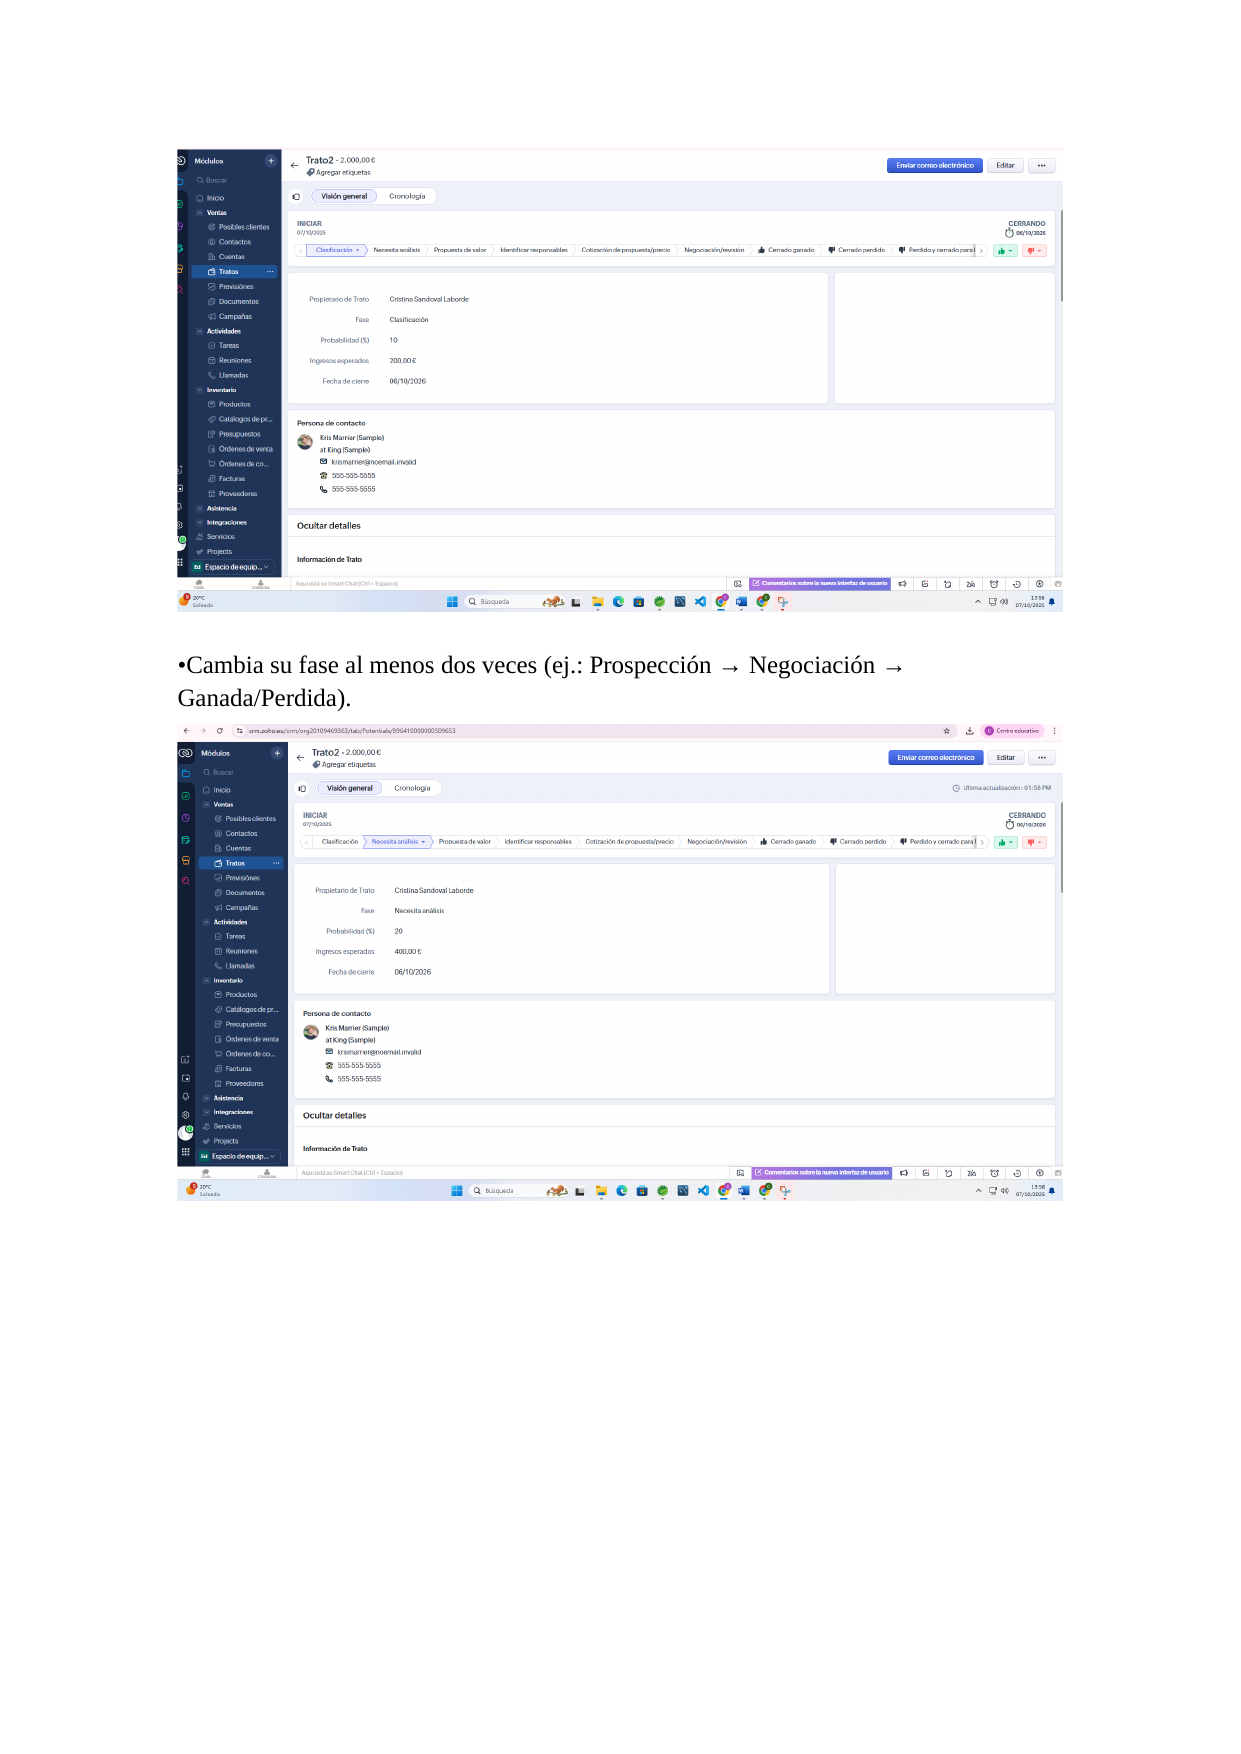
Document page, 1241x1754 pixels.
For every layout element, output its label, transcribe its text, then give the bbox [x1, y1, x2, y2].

subtitle •Cambia su fase al menos dos veces (ej.: Prospección → Negociación → Ganada/Perdida). [177, 650, 1063, 712]
